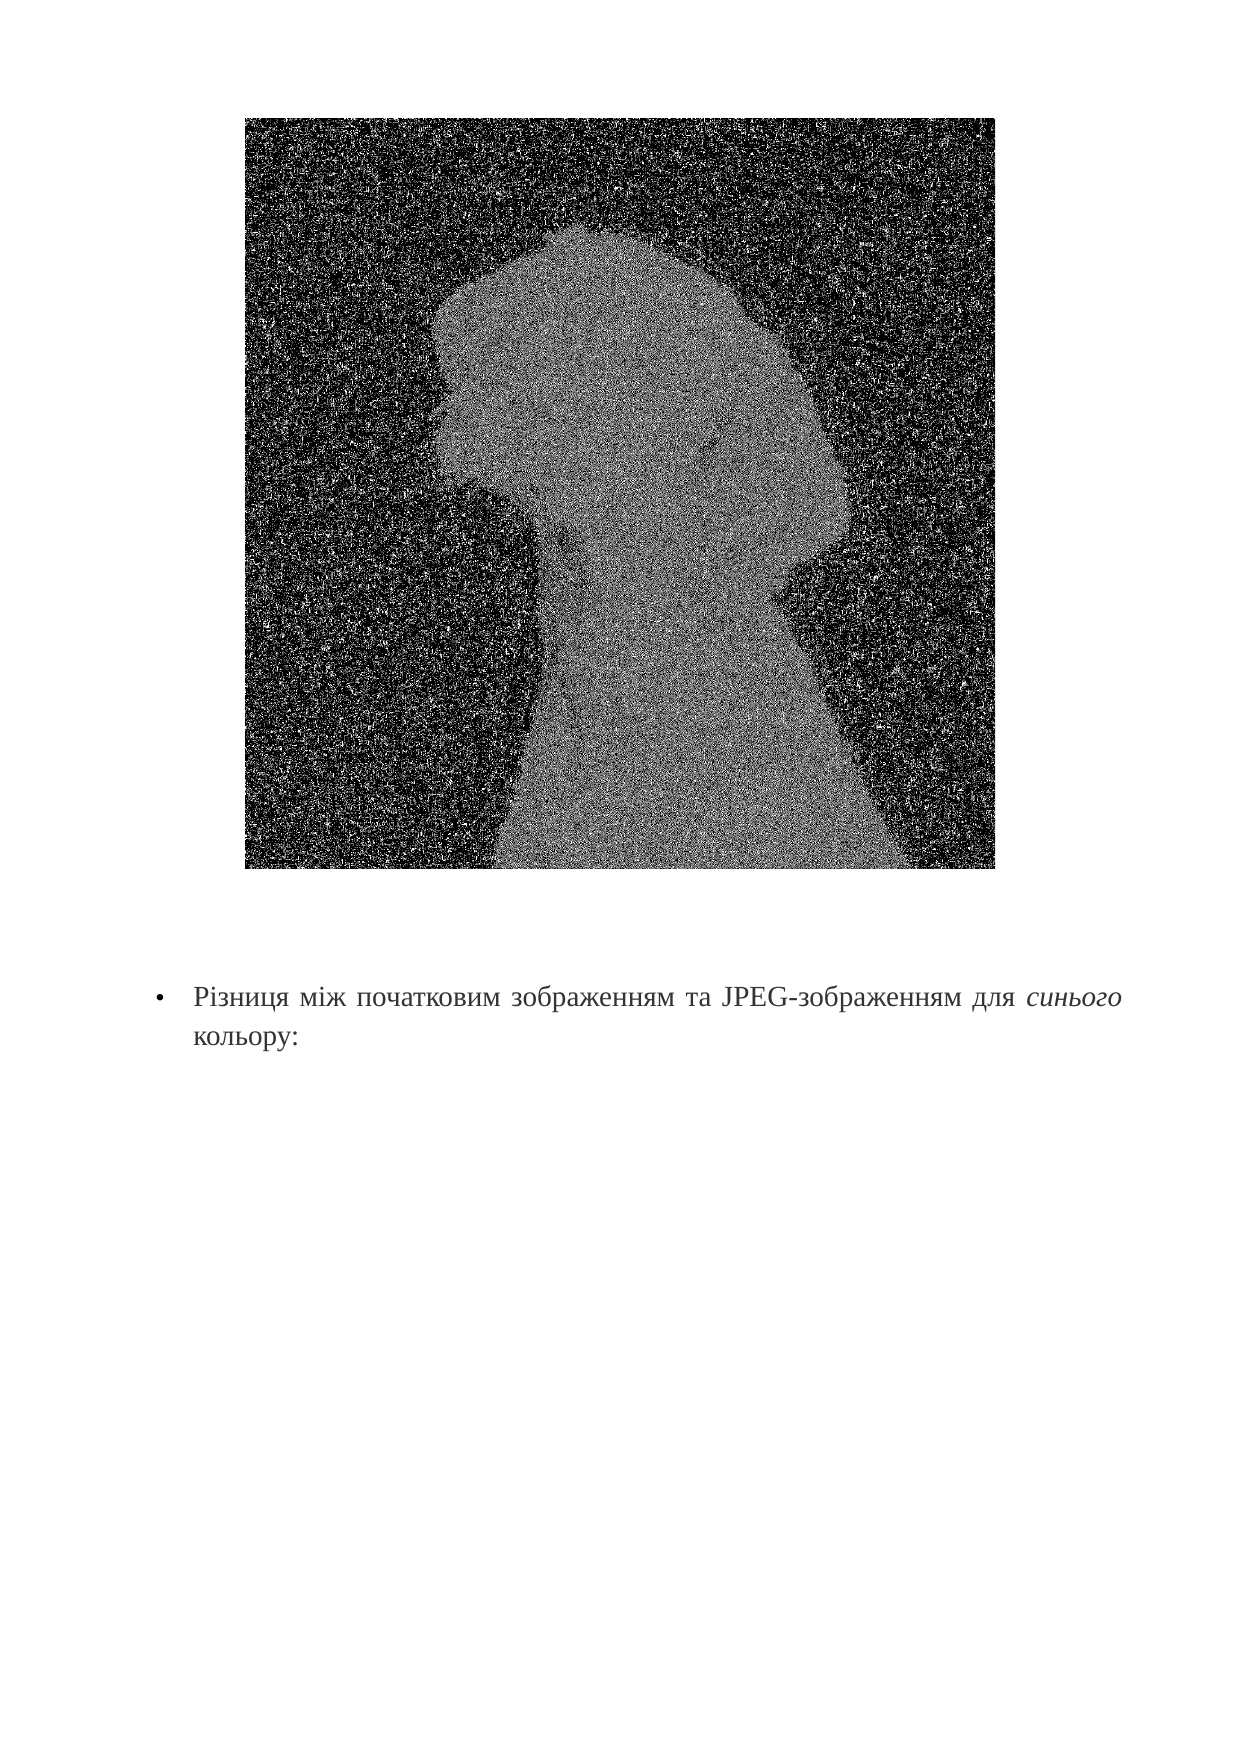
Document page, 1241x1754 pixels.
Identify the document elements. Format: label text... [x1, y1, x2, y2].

list Різниця між початковим зображенням та JPEG-зображенням для синього кольору: [156, 979, 1122, 1051]
picture [245, 118, 995, 869]
